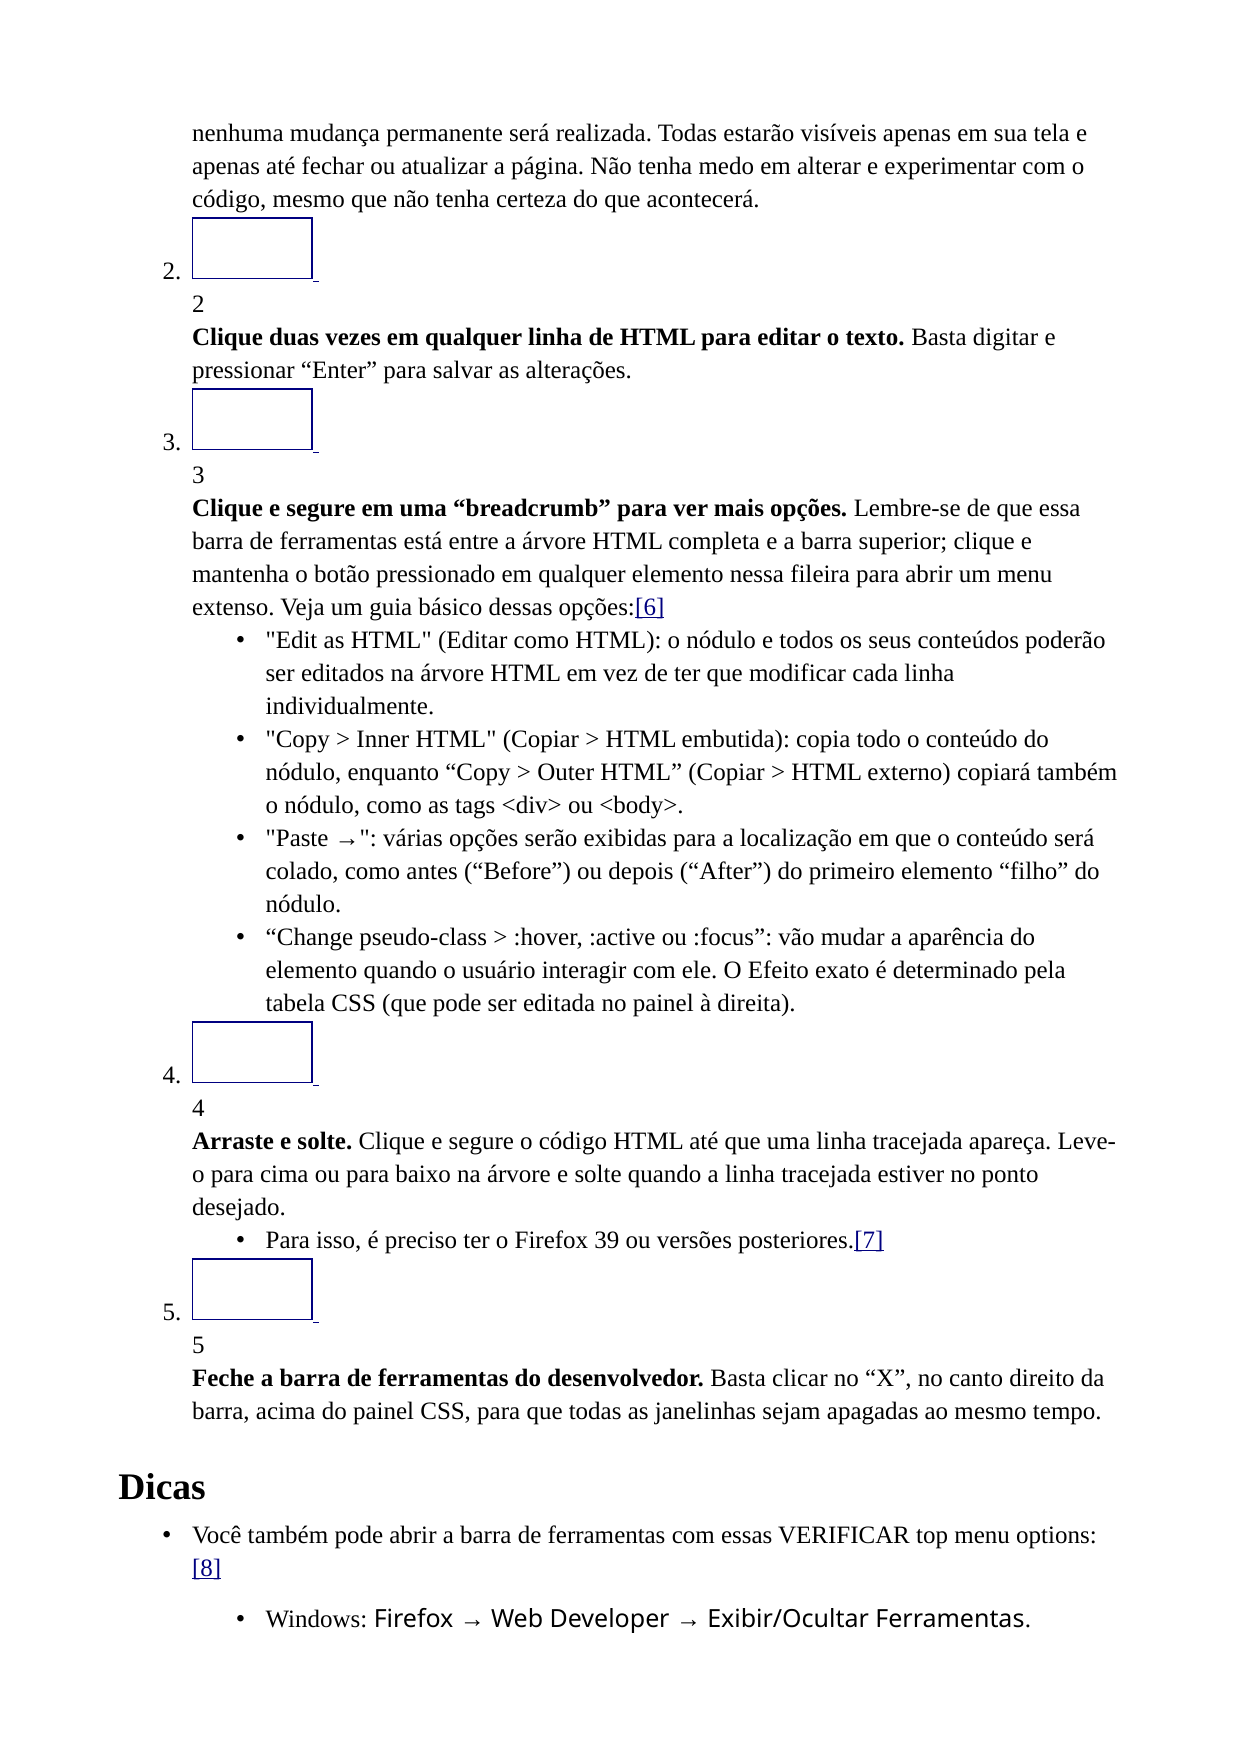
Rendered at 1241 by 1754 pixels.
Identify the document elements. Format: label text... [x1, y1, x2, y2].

list Windows: Firefox → Web Developer → Exibir/Ocultar Ferramentas. [236, 1601, 1122, 1634]
list nenhuma mudança permanente será realizada. Todas estarão visíveis apenas em sua tela e apenas até fechar ou atualizar a página. Não tenha medo em alterar e experimentar com o código, mesmo que não tenha certeza do que acontecerá. [162, 118, 1122, 213]
list 5 [162, 1330, 1122, 1358]
list "Copy > Inner HTML" (Copiar > HTML embutida): copia todo o conteúdo do nódulo, enquanto “Copy > Outer HTML” (Copiar > HTML externo) copiará também o nódulo, como as tags <div> ou <body>. [236, 724, 1122, 819]
list 2 [162, 289, 1122, 318]
list Você também pode abrir a barra de ferramentas com essas VERIFICAR top menu options:[8] [162, 1520, 1122, 1582]
list 3 [162, 460, 1122, 488]
list "Paste →": várias opções serão exibidas para a localização em que o conteúdo será colado, como antes (“Before”) ou depois (“After”) do primeiro elemento “filho” do nódulo. [236, 823, 1122, 918]
list Arraste e solte. Clique e segure o código HTML até que uma linha tracejada apareça. Leve-o para cima ou para baixo na árvore e solte quando a linha tracejada estiver no ponto desejado. [162, 1126, 1122, 1221]
list 4 [162, 1093, 1122, 1122]
subtitle Dicas [118, 1464, 1122, 1507]
list Clique e segure em uma “breadcrumb” para ver mais opções. Lembre-se de que essa barra de ferramentas está entre a árvore HTML completa e a barra superior; clique e mantenha o botão pressionado em qualquer elemento nessa fileira para abrir um menu extenso. Veja um guia básico dessas opções:[6] [162, 493, 1122, 621]
list “Change pseudo-class > :hover, :active ou :focus”: vão mudar a aparência do elemento quando o usuário interagir com ele. O Efeito exato é determinado pela tabela CSS (que pode ser editada no painel à direita). [236, 922, 1122, 1017]
list Clique duas vezes em qualquer linha de HTML para editar o texto. Basta digitar e pressionar “Enter” para salvar as alterações. [162, 322, 1122, 384]
list Feche a barra de ferramentas do desenvolvedor. Basta clicar no “X”, no canto direito da barra, acima do painel CSS, para que todas as janelinhas sejam apagadas ao mesmo tempo. [162, 1363, 1122, 1424]
list "Edit as HTML" (Editar como HTML): o nódulo e todos os seus conteúdos poderão ser editados na árvore HTML em vez de ter que modificar cada linha individualmente. [236, 625, 1122, 720]
list Para isso, é preciso ter o Firefox 39 ou versões posteriores.[7] [236, 1225, 1122, 1254]
